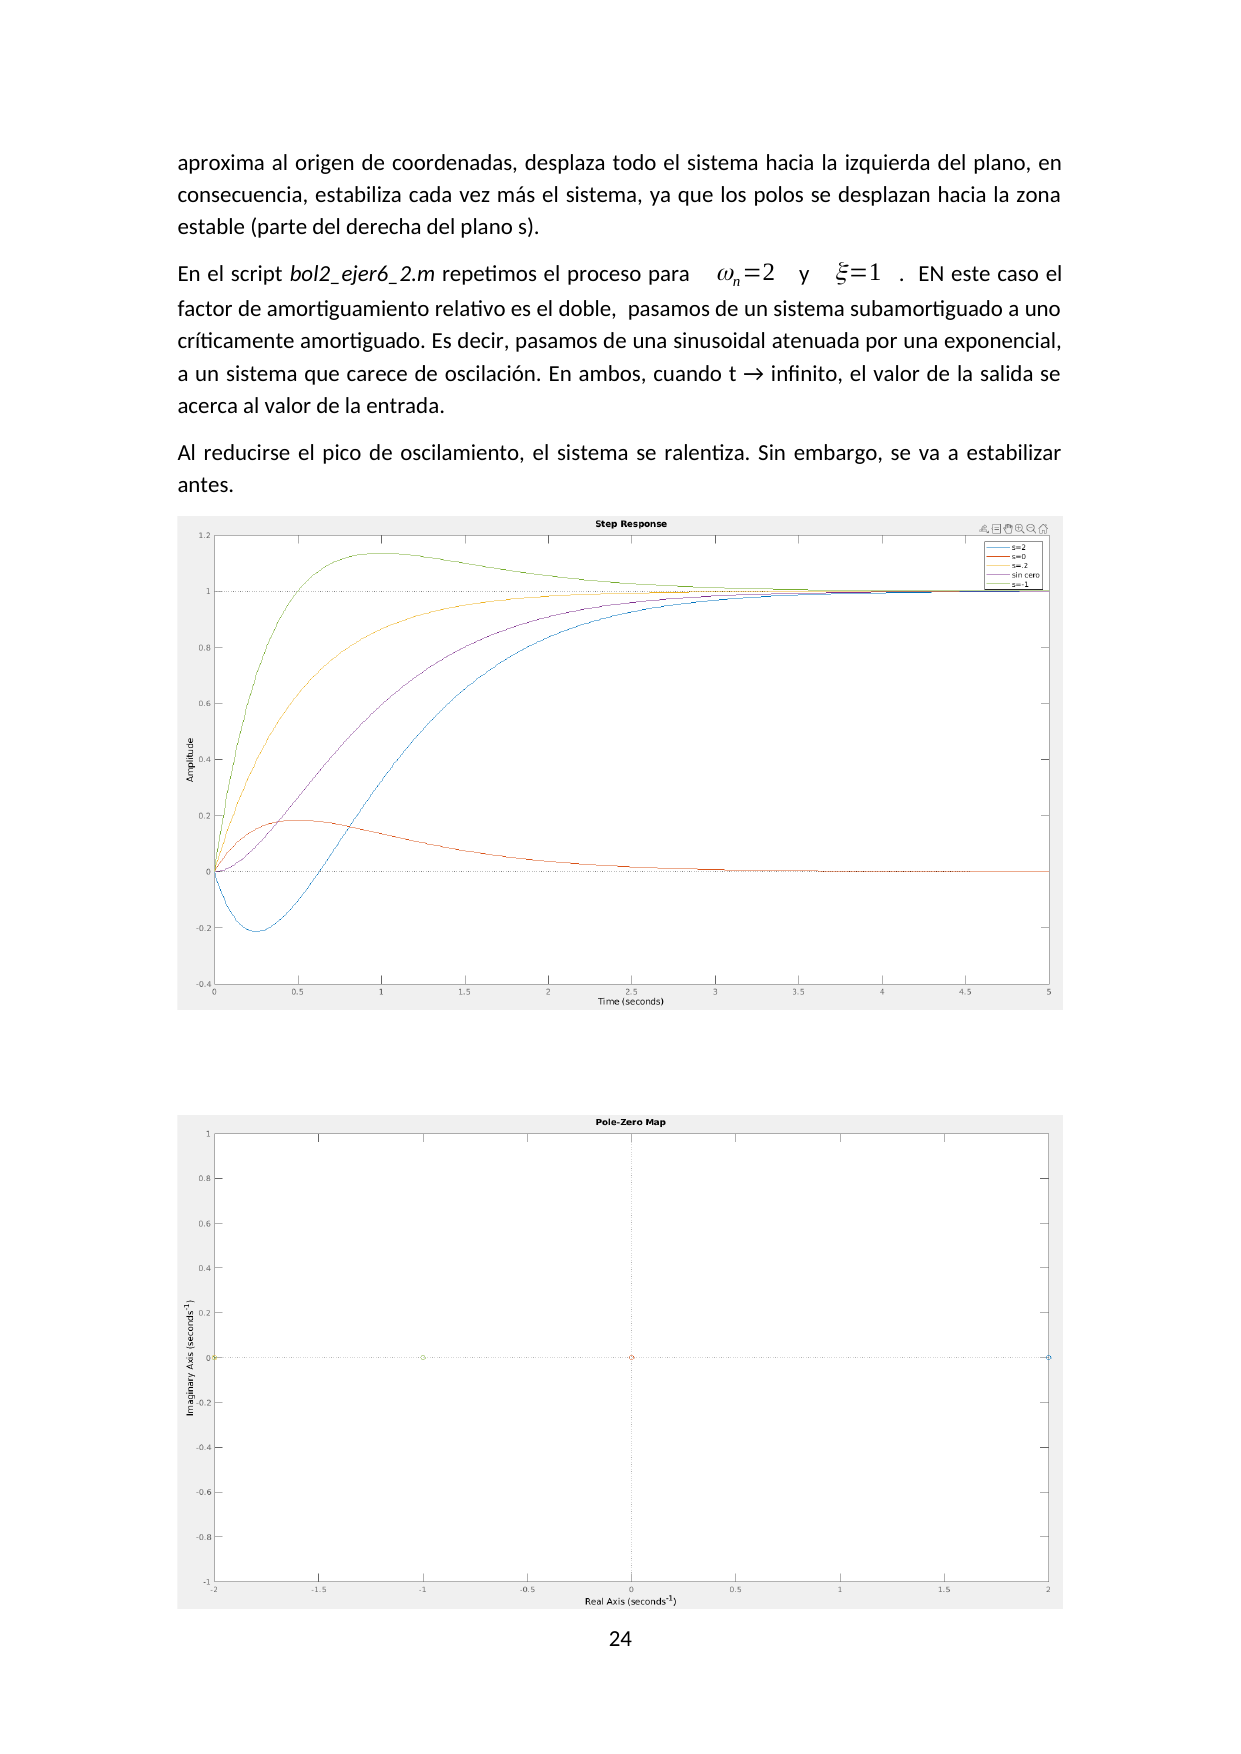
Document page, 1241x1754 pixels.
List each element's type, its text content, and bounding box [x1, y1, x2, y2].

picture [177, 1115, 1063, 1609]
text aproxima al origen de coordenadas, desplaza todo el sistema hacia la izquierda del plano, en consecuencia, estabiliza cada vez más el sistema, ya que los polos se desplazan hacia la zona estable (parte del derecha del plano s). [177, 148, 1063, 240]
text En el script bol2_ejer6_2.m repetimos el proceso para y . EN este caso el factor de amortiguamiento relativo es el doble, pasamos de un sistema subamortiguado a uno críticamente amortiguado. Es decir, pasamos de una sinusoidal atenuada por una exponencial, a un sistema que carece de oscilación. En ambos, cuando t → infinito, el valor de la salida se acerca al valor de la entrada. [177, 259, 1063, 419]
text Al reducirse el pico de oscilamiento, el sistema se ralentiza. Sin embargo, se va a estabilizar antes. [177, 438, 1063, 498]
picture [177, 516, 1063, 1010]
